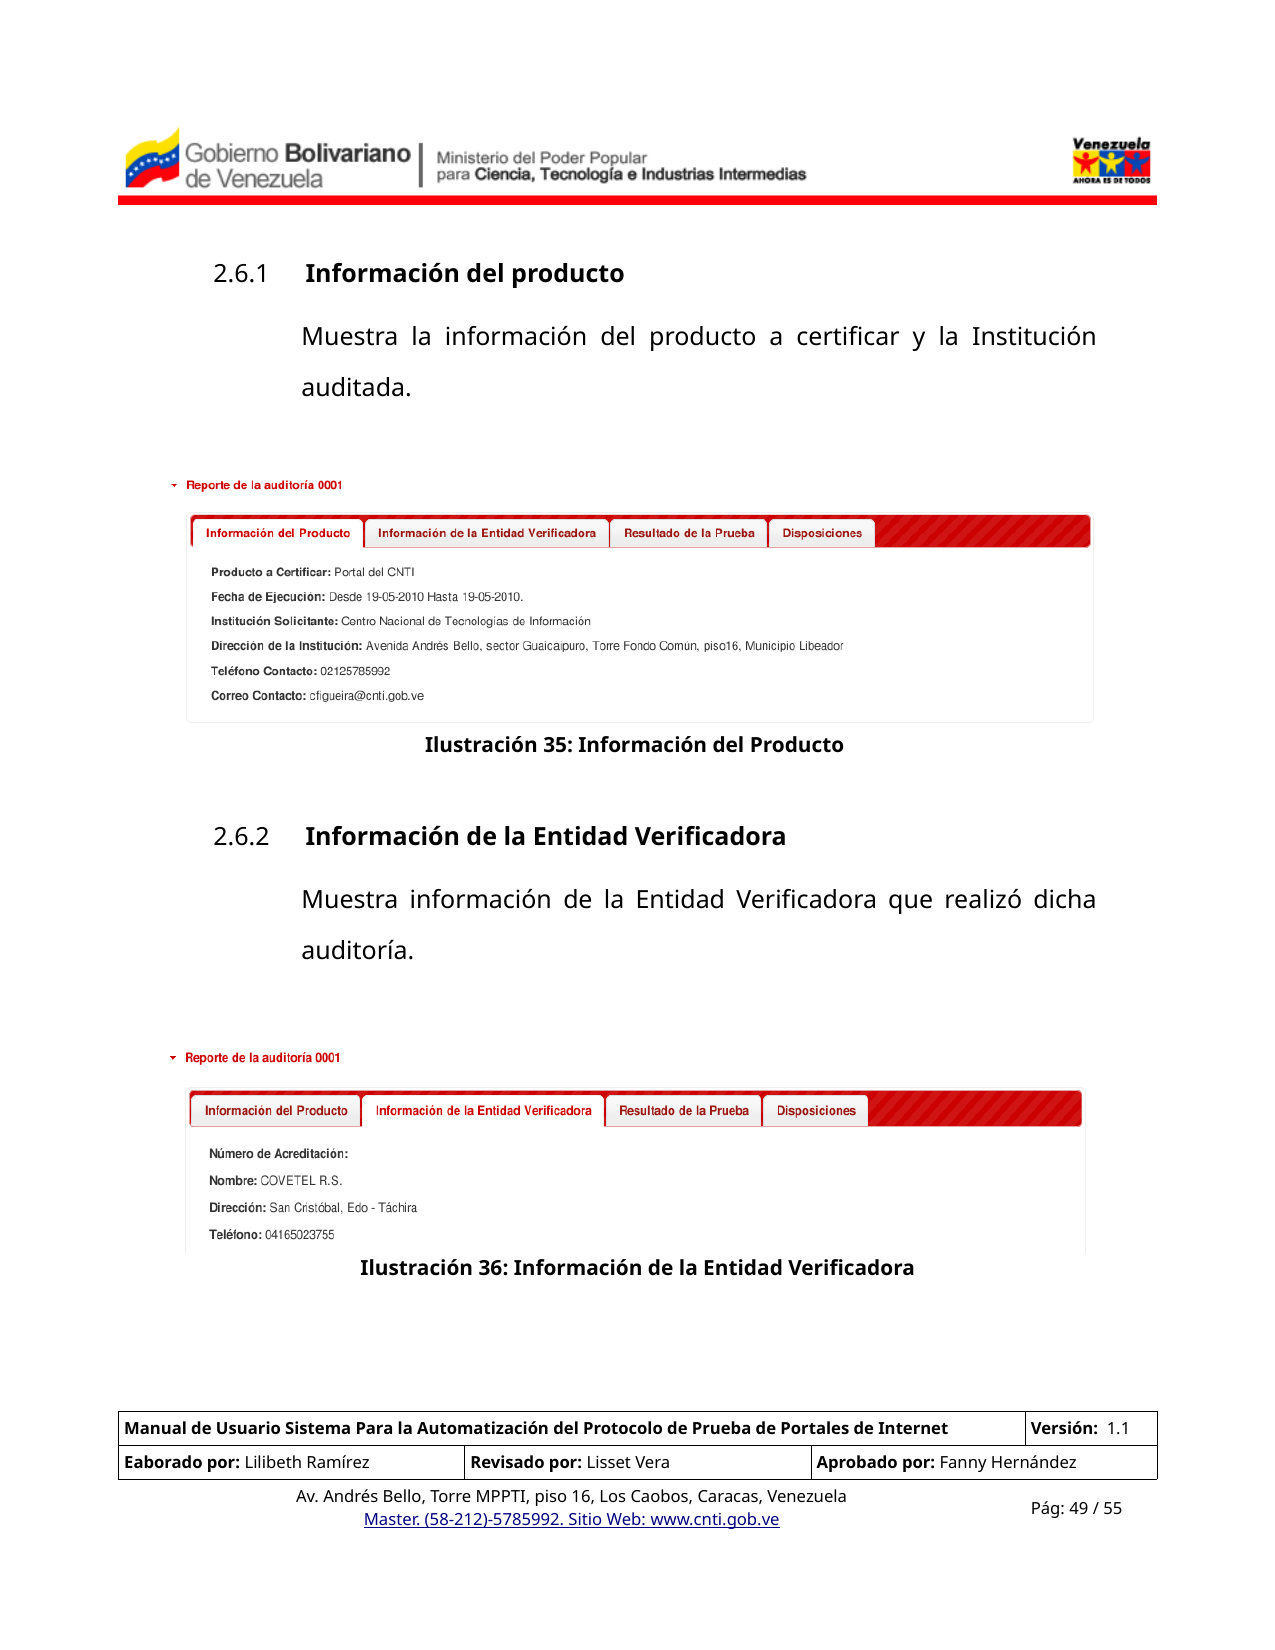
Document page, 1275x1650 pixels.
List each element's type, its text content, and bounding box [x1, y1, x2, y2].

text Muestra información de la Entidad Verificadora que realizó dicha auditoría. [301, 882, 1098, 967]
picture [164, 1043, 1090, 1254]
picture [166, 475, 1102, 730]
subtitle Información de la Entidad Verificadora [118, 819, 1157, 853]
text Ilustración 35: Información del Producto [148, 484, 1122, 758]
text Ilustración 36: Información de la Entidad Verificadora [156, 1047, 1119, 1282]
picture [118, 119, 1157, 205]
text Muestra la información del producto a certificar y la Institución auditada. [301, 318, 1098, 403]
subtitle Información del producto [118, 255, 1157, 289]
